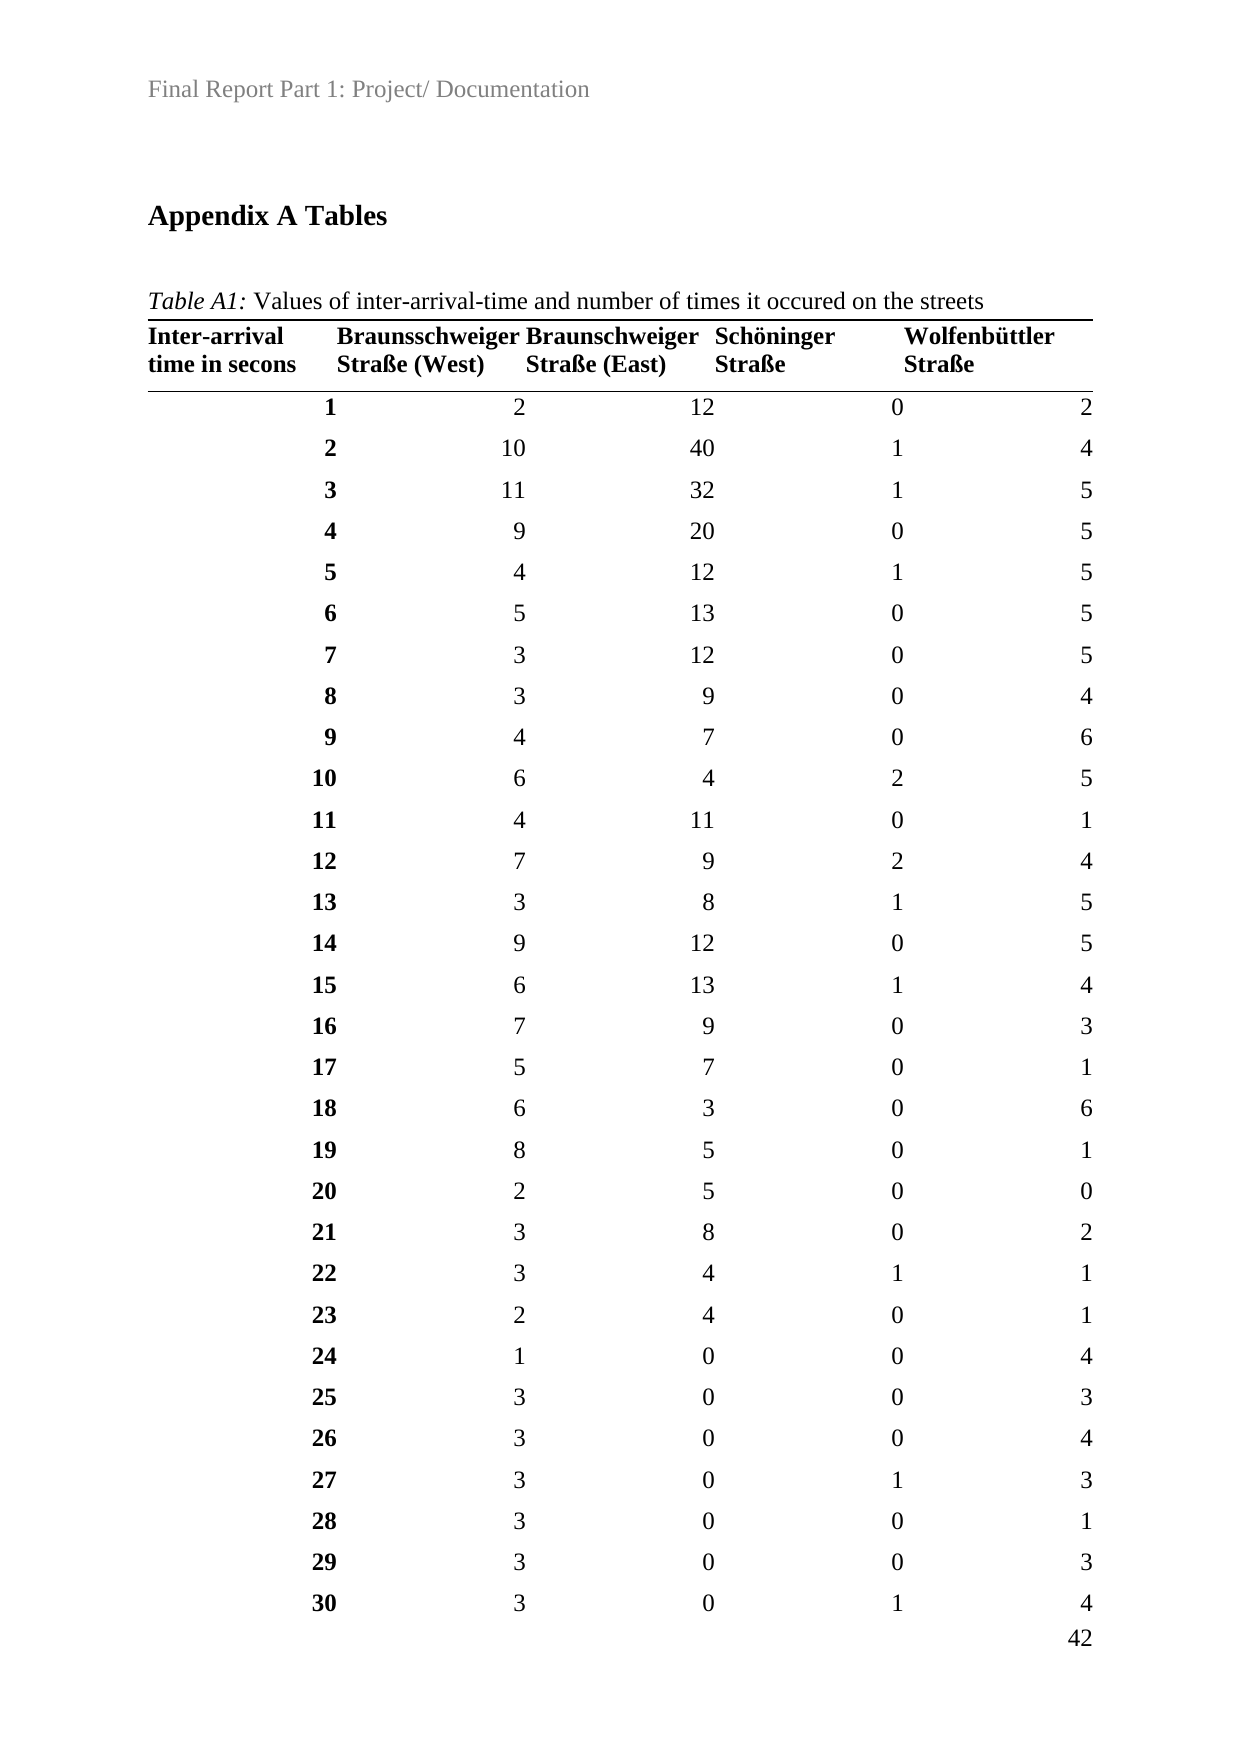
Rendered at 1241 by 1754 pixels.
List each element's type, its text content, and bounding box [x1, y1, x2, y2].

table_cell 20 [148, 1176, 337, 1217]
table_cell 6 [337, 970, 526, 1011]
table_cell 0 [715, 599, 903, 640]
table_cell 9 [337, 516, 526, 557]
table_cell 4 [526, 1300, 714, 1341]
table_cell 2 [148, 434, 337, 475]
table_cell 18 [148, 1094, 337, 1135]
table_cell 0 [526, 1506, 714, 1547]
table_cell 3 [337, 1382, 526, 1423]
table_cell 4 [904, 970, 1093, 1011]
table_header Inter-arrival time in secons [148, 321, 337, 391]
table_cell 5 [904, 929, 1093, 970]
table_cell 3 [337, 1589, 526, 1617]
table_cell 12 [148, 846, 337, 887]
table_cell 30 [148, 1589, 337, 1617]
table_cell 8 [526, 1217, 714, 1258]
table_cell 7 [526, 722, 714, 763]
table_cell 0 [526, 1382, 714, 1423]
table_cell 0 [715, 1300, 903, 1341]
table_cell 1 [904, 1259, 1093, 1300]
table_cell 27 [148, 1465, 337, 1506]
table_cell 17 [148, 1052, 337, 1093]
table_cell 29 [148, 1547, 337, 1588]
table_cell 8 [337, 1135, 526, 1176]
table_header Braunschweiger Straße (East) [526, 321, 714, 391]
table_cell 24 [148, 1341, 337, 1382]
table_cell 7 [148, 640, 337, 681]
table_cell 1 [904, 1300, 1093, 1341]
table_cell 3 [904, 1465, 1093, 1506]
text Table A1: Values of inter-arrival-time and number of times it occured on the streets [148, 286, 1093, 315]
table_cell 1 [337, 1341, 526, 1382]
table_cell 0 [715, 1382, 903, 1423]
table_cell 9 [526, 846, 714, 887]
table_cell 1 [715, 557, 903, 598]
table_cell 3 [904, 1382, 1093, 1423]
table_cell 5 [526, 1135, 714, 1176]
table_cell 11 [337, 475, 526, 516]
table_cell 0 [715, 392, 903, 433]
table_cell 1 [715, 887, 903, 928]
table_cell 3 [337, 681, 526, 722]
table_cell 12 [526, 640, 714, 681]
table_cell 2 [337, 1176, 526, 1217]
table_cell 2 [904, 392, 1093, 433]
table_cell 0 [526, 1547, 714, 1588]
table_cell 23 [148, 1300, 337, 1341]
table_cell 6 [904, 1094, 1093, 1135]
table_cell 4 [904, 1341, 1093, 1382]
table_cell 0 [715, 1135, 903, 1176]
table_cell 1 [904, 1506, 1093, 1547]
table_cell 0 [904, 1176, 1093, 1217]
table_cell 26 [148, 1424, 337, 1465]
table_cell 5 [904, 640, 1093, 681]
table_cell 1 [715, 1259, 903, 1300]
table_cell 2 [904, 1217, 1093, 1258]
table_cell 25 [148, 1382, 337, 1423]
table_cell 0 [715, 1094, 903, 1135]
table_cell 4 [904, 681, 1093, 722]
table_cell 0 [715, 516, 903, 557]
table_cell 3 [337, 1259, 526, 1300]
table_cell 13 [526, 599, 714, 640]
table_cell 0 [715, 1506, 903, 1547]
table_cell 6 [337, 1094, 526, 1135]
table_cell 19 [148, 1135, 337, 1176]
table_cell 5 [904, 516, 1093, 557]
table_cell 3 [337, 1506, 526, 1547]
table_cell 15 [148, 970, 337, 1011]
table_cell 5 [904, 599, 1093, 640]
table_cell 3 [337, 1424, 526, 1465]
table_cell 6 [337, 764, 526, 805]
table_cell 5 [148, 557, 337, 598]
table_cell 40 [526, 434, 714, 475]
table_cell 13 [526, 970, 714, 1011]
table_cell 1 [904, 1135, 1093, 1176]
table_cell 1 [715, 1465, 903, 1506]
table_cell 5 [904, 764, 1093, 805]
table_cell 0 [715, 722, 903, 763]
table_cell 11 [526, 805, 714, 846]
table_cell 4 [337, 805, 526, 846]
table_cell 32 [526, 475, 714, 516]
table_cell 0 [526, 1424, 714, 1465]
table_cell 4 [904, 846, 1093, 887]
table_cell 4 [904, 434, 1093, 475]
table_cell 5 [337, 1052, 526, 1093]
table_cell 0 [715, 681, 903, 722]
table_cell 14 [148, 929, 337, 970]
table_cell 3 [337, 1217, 526, 1258]
table_cell 0 [715, 805, 903, 846]
table_cell 0 [715, 1176, 903, 1217]
table_cell 5 [904, 475, 1093, 516]
table_cell 0 [715, 1052, 903, 1093]
table_cell 1 [715, 970, 903, 1011]
table_cell 12 [526, 929, 714, 970]
table_cell 0 [715, 1217, 903, 1258]
table_cell 0 [715, 1424, 903, 1465]
table_cell 16 [148, 1011, 337, 1052]
table_cell 9 [526, 681, 714, 722]
table_cell 0 [526, 1465, 714, 1506]
table_cell 2 [337, 392, 526, 433]
table_cell 22 [148, 1259, 337, 1300]
table_cell 7 [526, 1052, 714, 1093]
table_cell 0 [715, 640, 903, 681]
table_cell 1 [904, 1052, 1093, 1093]
table_cell 3 [337, 640, 526, 681]
table_cell 8 [526, 887, 714, 928]
table_cell 7 [337, 1011, 526, 1052]
table_cell 5 [337, 599, 526, 640]
table_cell 12 [526, 557, 714, 598]
table_cell 5 [526, 1176, 714, 1217]
table_cell 3 [526, 1094, 714, 1135]
table_cell 7 [337, 846, 526, 887]
table_cell 20 [526, 516, 714, 557]
table_cell 3 [904, 1547, 1093, 1588]
table_cell 2 [715, 764, 903, 805]
table_cell 0 [526, 1341, 714, 1382]
table_cell 6 [148, 599, 337, 640]
table_cell 1 [715, 475, 903, 516]
table_cell 12 [526, 392, 714, 433]
table_cell 1 [715, 1589, 903, 1617]
table_cell 4 [337, 557, 526, 598]
table_cell 5 [904, 557, 1093, 598]
table_cell 3 [337, 1547, 526, 1588]
table_cell 8 [148, 681, 337, 722]
table_cell 4 [904, 1589, 1093, 1617]
subtitle Appendix A Tables [148, 198, 1093, 231]
table_cell 4 [526, 764, 714, 805]
table_cell 10 [148, 764, 337, 805]
table_cell 6 [904, 722, 1093, 763]
table_cell 2 [715, 846, 903, 887]
table_cell 9 [148, 722, 337, 763]
table_header Schöninger Straße [715, 321, 903, 391]
table_cell 0 [715, 1341, 903, 1382]
table_cell 1 [148, 392, 337, 433]
table_cell 0 [526, 1589, 714, 1617]
table_header Braunsschweiger Straße (West) [337, 321, 526, 391]
table_cell 28 [148, 1506, 337, 1547]
table_cell 4 [904, 1424, 1093, 1465]
table_cell 21 [148, 1217, 337, 1258]
table_cell 2 [337, 1300, 526, 1341]
table_cell 4 [337, 722, 526, 763]
table_cell 0 [715, 1547, 903, 1588]
table_cell 9 [526, 1011, 714, 1052]
table_cell 1 [904, 805, 1093, 846]
table_cell 3 [148, 475, 337, 516]
table_cell 13 [148, 887, 337, 928]
table_cell 10 [337, 434, 526, 475]
table_cell 9 [337, 929, 526, 970]
table_cell 0 [715, 1011, 903, 1052]
table_cell 0 [715, 929, 903, 970]
table_cell 3 [337, 1465, 526, 1506]
table_cell 11 [148, 805, 337, 846]
table_cell 1 [715, 434, 903, 475]
table_cell 4 [148, 516, 337, 557]
table_cell 4 [526, 1259, 714, 1300]
table_cell 3 [337, 887, 526, 928]
table_cell 5 [904, 887, 1093, 928]
table_header Wolfenbüttler Straße [904, 321, 1093, 391]
table_cell 3 [904, 1011, 1093, 1052]
